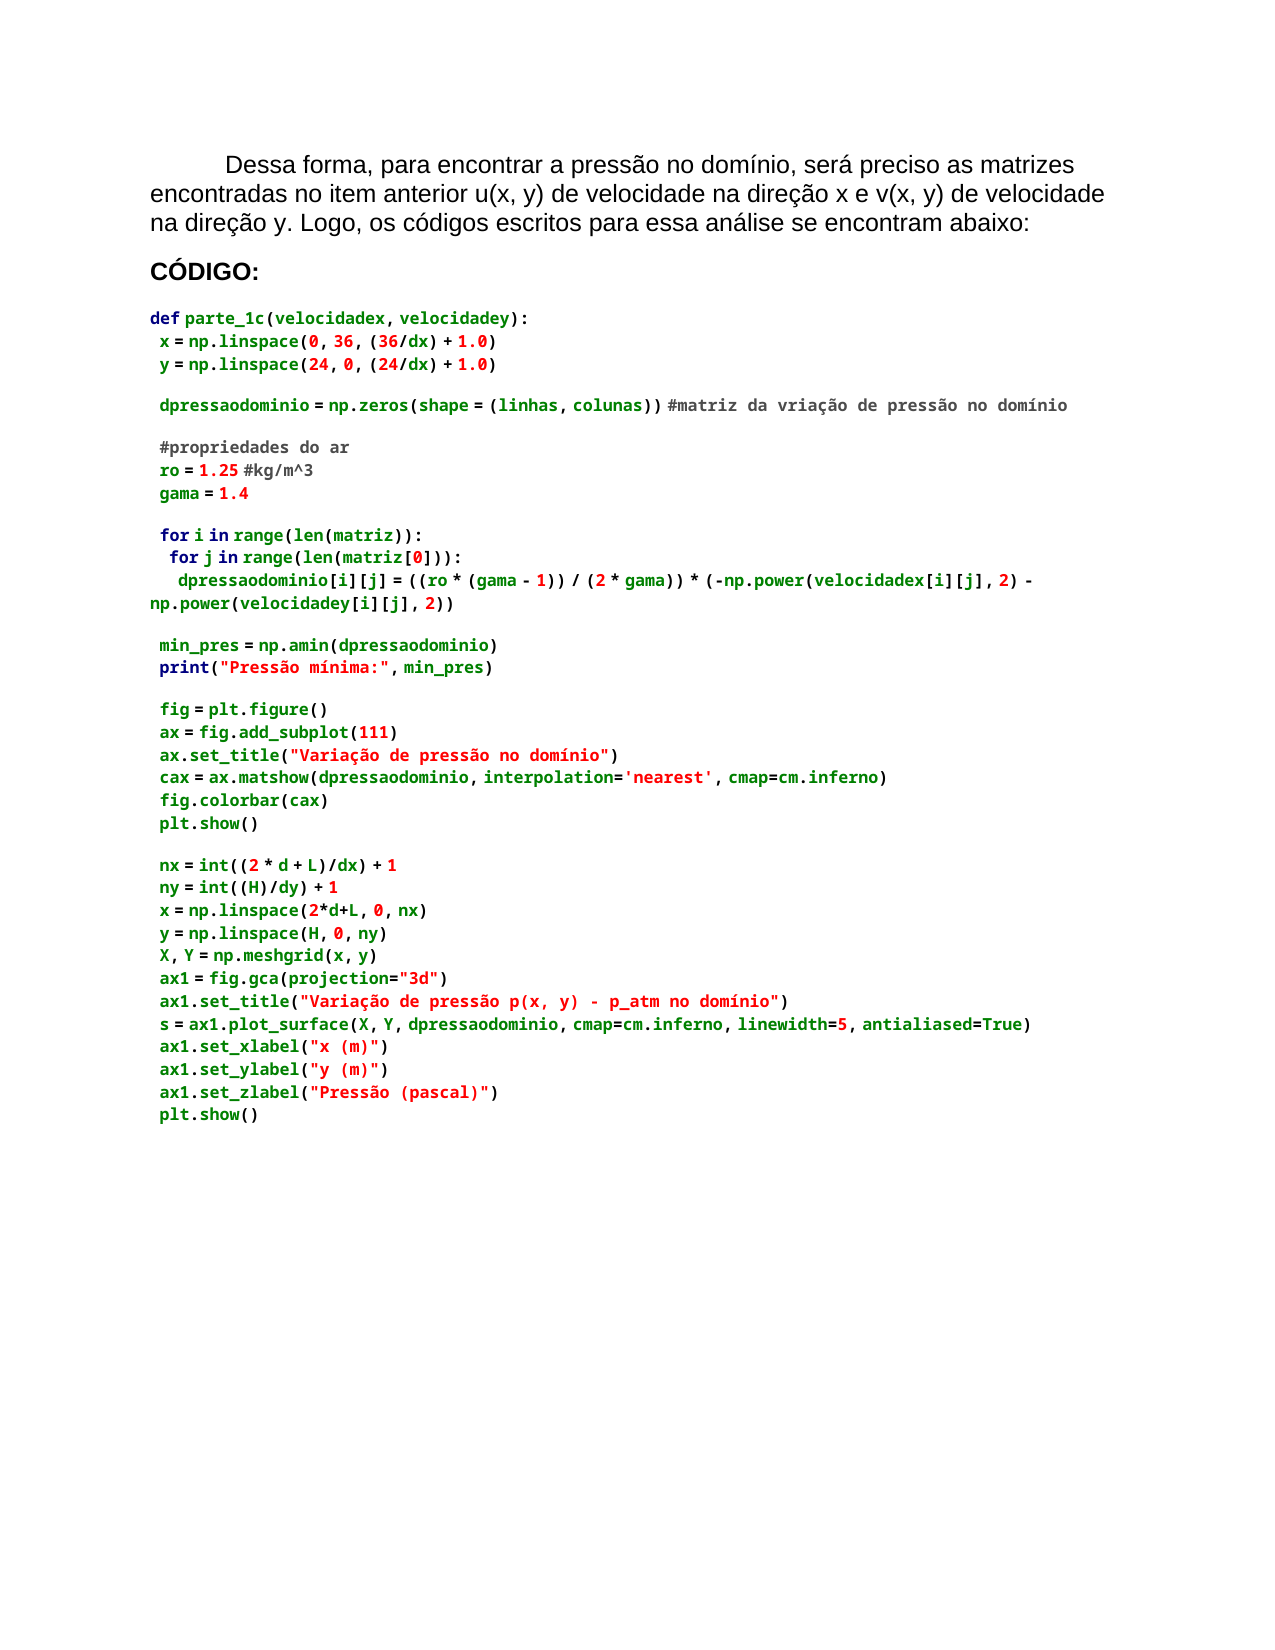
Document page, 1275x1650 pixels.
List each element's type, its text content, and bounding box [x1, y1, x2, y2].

text ax1.set_zlabel("Pressão (pascal)") [150, 1080, 1125, 1103]
text fig.colorbar(cax) [150, 788, 1125, 811]
text plt.show() [150, 811, 1125, 834]
text X, Y = np.meshgrid(x, y) [150, 944, 1125, 967]
text fig = plt.figure() [150, 698, 1125, 720]
text s = ax1.plot_surface(X, Y, dpressaodominio, cmap=cm.inferno, linewidth=5, antialiased=True) [150, 1012, 1125, 1035]
text ny = int((H)/dy) + 1 [150, 876, 1125, 898]
text y = np.linspace(24, 0, (24/dx) + 1.0) [150, 352, 1125, 375]
text dpressaodominio = np.zeros(shape = (linhas, colunas)) #matriz da vriação de pressão no domínio [150, 394, 1125, 417]
text plt.show() [150, 1103, 1125, 1126]
text x = np.linspace(2*d+L, 0, nx) [150, 898, 1125, 921]
text cax = ax.matshow(dpressaodominio, interpolation='nearest', cmap=cm.inferno) [150, 766, 1125, 788]
text ax = fig.add_subplot(111) [150, 720, 1125, 743]
text Dessa forma, para encontrar a pressão no domínio, será preciso as matrizes encontradas no item anterior u(x, y) de velocidade na direção x e v(x, y) de velocidade na direção y. Logo, os códigos escritos para essa análise se encontram abaixo: [150, 150, 1125, 236]
text for i in range(len(matriz)): [150, 523, 1125, 546]
text gama = 1.4 [150, 481, 1125, 504]
text ax1.set_ylabel("y (m)") [150, 1057, 1125, 1080]
text ax1 = fig.gca(projection="3d") [150, 967, 1125, 989]
text dpressaodominio[i][j] = ((ro * (gama - 1)) / (2 * gama)) * (-np.power(velocidadex[i][j], 2) - np.power(velocidadey[i][j], 2)) [150, 568, 1125, 614]
text y = np.linspace(H, 0, ny) [150, 921, 1125, 944]
text ax.set_title("Variação de pressão no domínio") [150, 743, 1125, 766]
text print("Pressão mínima:", min_pres) [150, 656, 1125, 678]
text x = np.linspace(0, 36, (36/dx) + 1.0) [150, 329, 1125, 352]
text CÓDIGO: [150, 257, 1125, 286]
text ax1.set_title("Variação de pressão p(x, y) - p_atm no domínio") [150, 989, 1125, 1012]
text ax1.set_xlabel("x (m)") [150, 1035, 1125, 1057]
text def parte_1c(velocidadex, velocidadey): [150, 307, 1125, 329]
text #propriedades do ar [150, 436, 1125, 458]
text ro = 1.25 #kg/m^3 [150, 458, 1125, 481]
text for j in range(len(matriz[0])): [150, 546, 1125, 568]
text nx = int((2 * d + L)/dx) + 1 [150, 853, 1125, 876]
text min_pres = np.amin(dpressaodominio) [150, 633, 1125, 656]
